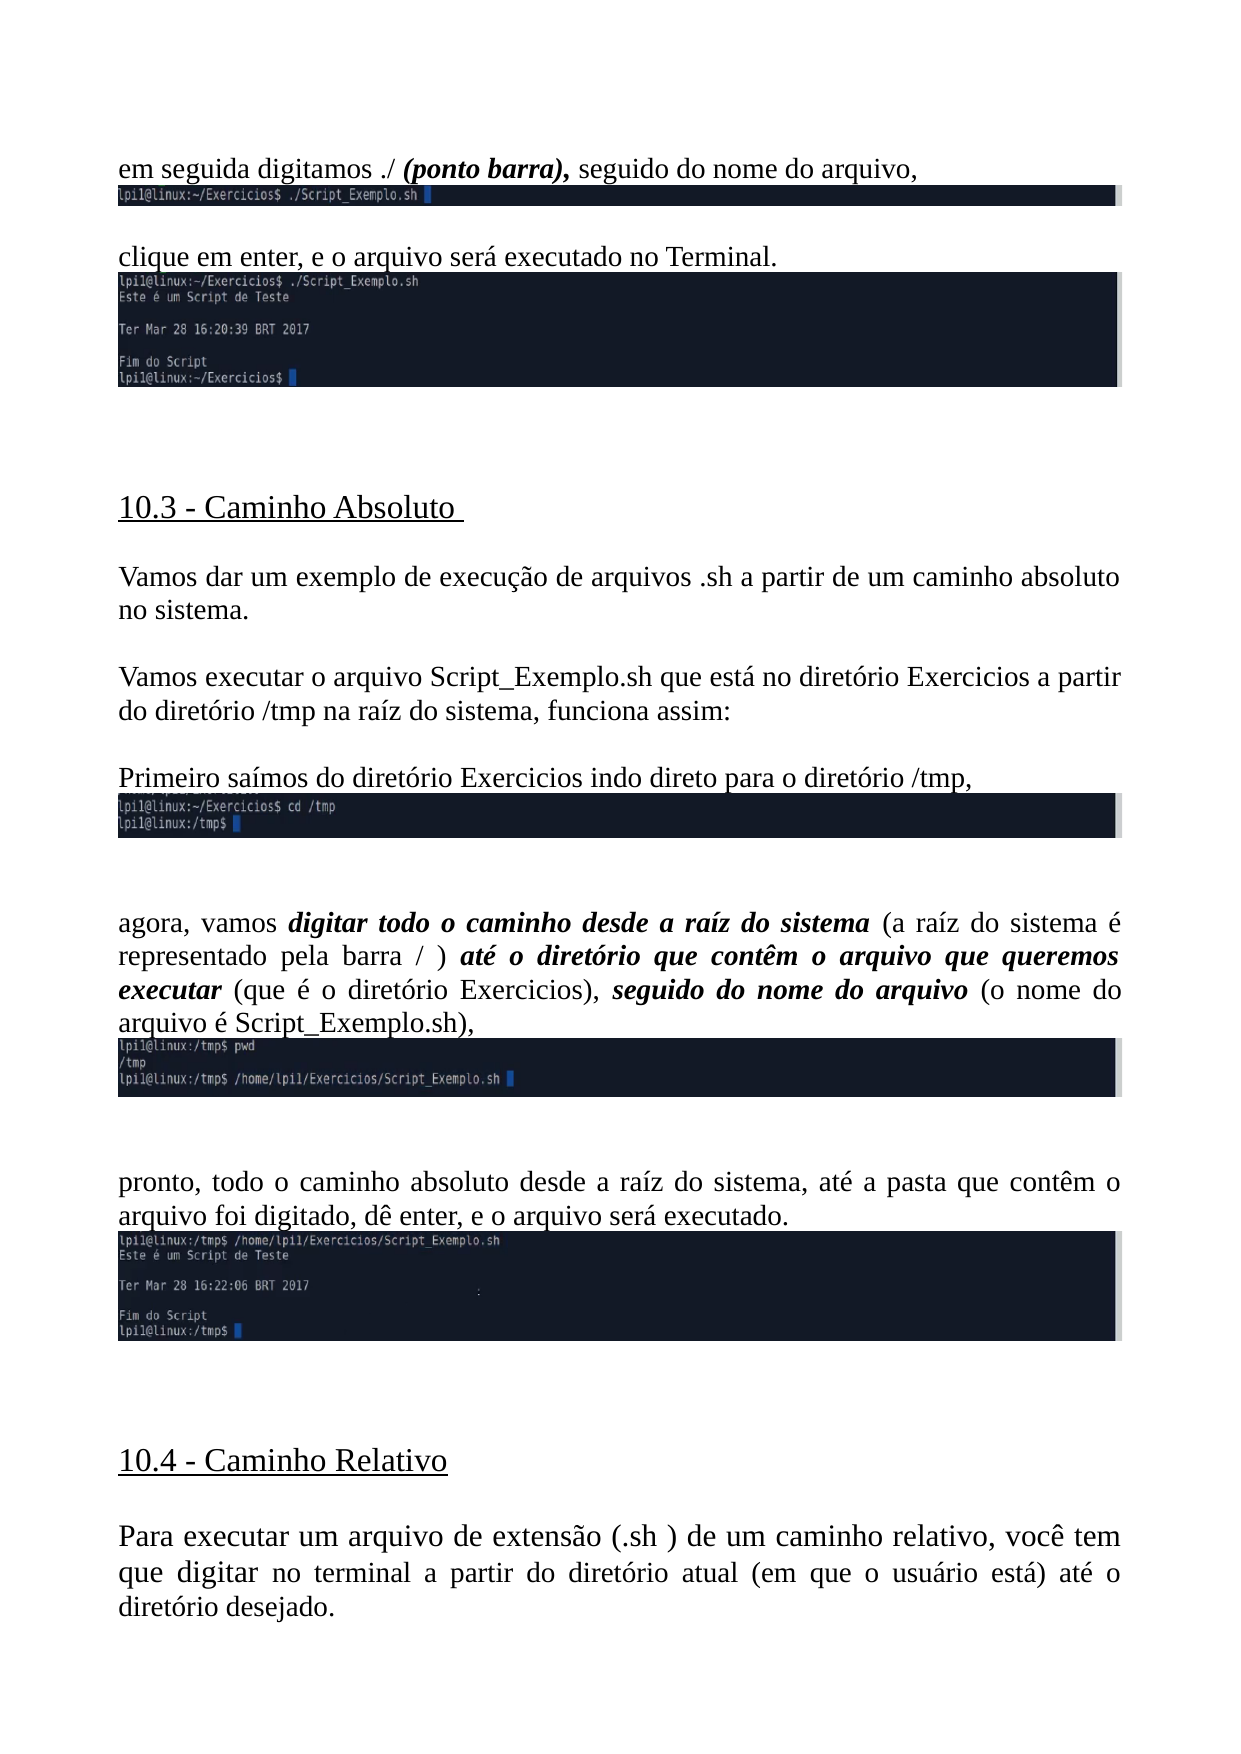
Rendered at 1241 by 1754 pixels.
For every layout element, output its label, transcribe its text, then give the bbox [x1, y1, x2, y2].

text clique em enter, e o arquivo será executado no Terminal. [118, 239, 1122, 272]
text 10.3 - Caminho Absoluto [118, 487, 1122, 525]
text 10.4 - Caminho Relativo [118, 1441, 1122, 1479]
text agora, vamos digitar todo o caminho desde a raíz do sistema (a raíz do sistema é representado pela barra / ) até o diretório que contêm o arquivo que queremos executar (que é o diretório Exercicios), seguido do nome do arquivo (o nome do arquivo é Script_Exemplo.sh), [118, 905, 1122, 1038]
text Para executar um arquivo de extensão (.sh ) de um caminho relativo, você tem que digitar no terminal a partir do diretório atual (em que o usuário está) até o diretório desejado. [118, 1517, 1122, 1623]
picture [118, 793, 1123, 838]
picture [118, 272, 1123, 387]
text Vamos dar um exemplo de execução de arquivos .sh a partir de um caminho absoluto no sistema. [118, 559, 1122, 626]
picture [118, 185, 1123, 206]
text Vamos executar o arquivo Script_Exemplo.sh que está no diretório Exercicios a partir do diretório /tmp na raíz do sistema, funciona assim: [118, 659, 1122, 727]
text Primeiro saímos do diretório Exercicios indo direto para o diretório /tmp, [118, 760, 1122, 793]
picture [118, 1231, 1123, 1341]
picture [118, 1038, 1123, 1097]
text pronto, todo o caminho absoluto desde a raíz do sistema, até a pasta que contêm o arquivo foi digitado, dê enter, e o arquivo será executado. [118, 1164, 1122, 1231]
text em seguida digitamos ./ (ponto barra), seguido do nome do arquivo, [118, 152, 1122, 185]
